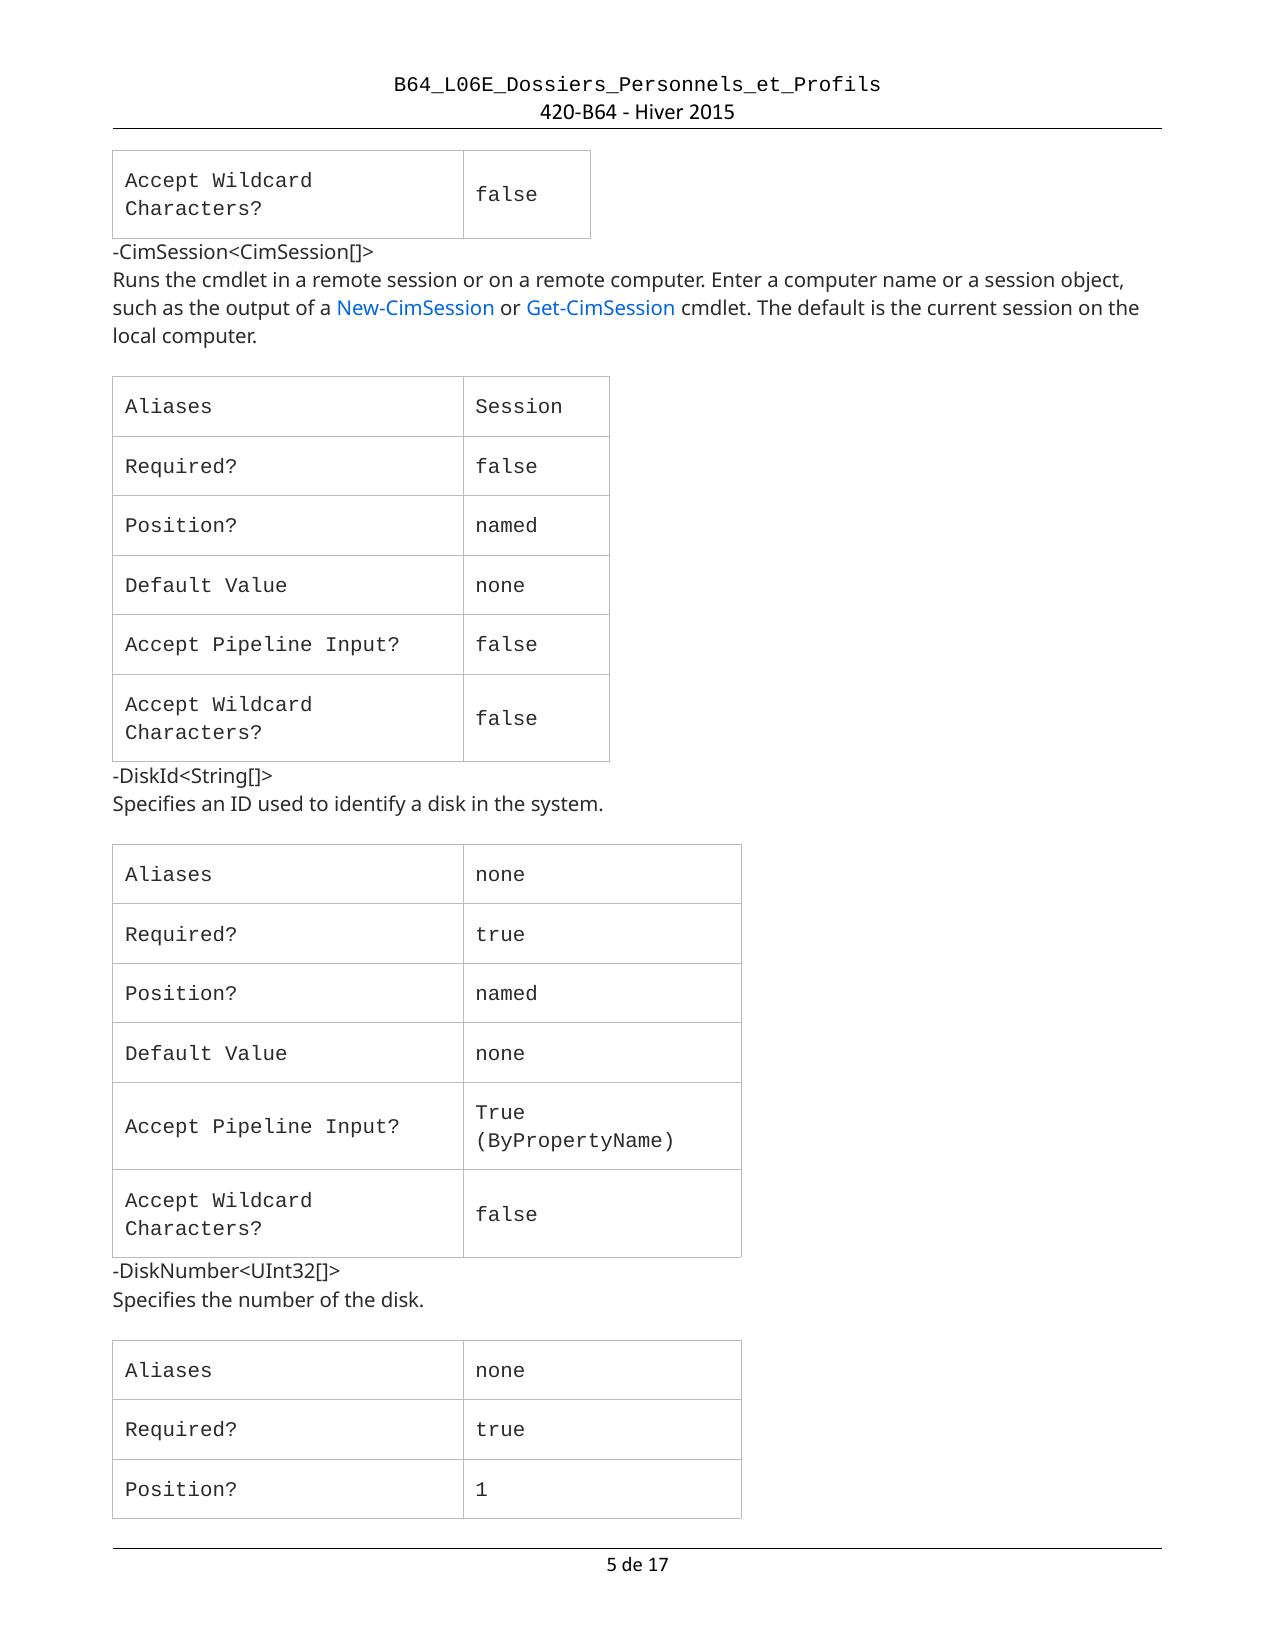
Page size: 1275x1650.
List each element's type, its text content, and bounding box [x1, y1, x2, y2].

table_cell True (ByPropertyName) [464, 1083, 741, 1169]
table_cell false [464, 151, 590, 238]
table_header Aliases [113, 377, 463, 436]
table_cell Accept Wildcard Characters? [113, 675, 463, 761]
table_cell Default Value [113, 1023, 463, 1082]
table_header none [464, 1341, 741, 1399]
table_cell Accept Wildcard Characters? [113, 1170, 463, 1257]
text Specifies the number of the disk. [112, 1285, 1162, 1313]
table_cell Position? [113, 964, 463, 1022]
table_cell false [464, 615, 609, 674]
table_cell Accept Pipeline Input? [113, 1083, 463, 1169]
table_header Aliases [113, 845, 463, 903]
table_cell named [464, 964, 741, 1022]
table_header Session [464, 377, 609, 436]
table_cell Position? [113, 496, 463, 555]
table_cell none [464, 556, 609, 614]
table_cell none [464, 1023, 741, 1082]
table_cell false [464, 437, 609, 495]
table_header none [464, 845, 741, 903]
table_header Aliases [113, 1341, 463, 1399]
text Specifies an ID used to identify a disk in the system. [112, 789, 1162, 817]
table_cell Accept Wildcard Characters? [113, 151, 463, 238]
subtitle -CimSession<CimSession[]> [112, 238, 1162, 265]
table_cell true [464, 1400, 741, 1458]
subtitle -DiskNumber<UInt32[]> [112, 1257, 1162, 1285]
table_cell Required? [113, 1400, 463, 1458]
table_cell false [464, 675, 609, 761]
table_cell Required? [113, 904, 463, 963]
subtitle -DiskId<String[]> [112, 761, 1162, 789]
table_cell named [464, 496, 609, 555]
text Runs the cmdlet in a remote session or on a remote computer. Enter a computer name or a session object, such as the output of a New-CimSession or Get-CimSession cmdlet. The default is the current session on the local computer. [112, 265, 1162, 350]
table_cell true [464, 904, 741, 963]
table_cell Default Value [113, 556, 463, 614]
table_cell false [464, 1170, 741, 1257]
table_cell Position? [113, 1460, 463, 1518]
table_cell Required? [113, 437, 463, 495]
table_cell 1 [464, 1460, 741, 1518]
table_cell Accept Pipeline Input? [113, 615, 463, 674]
